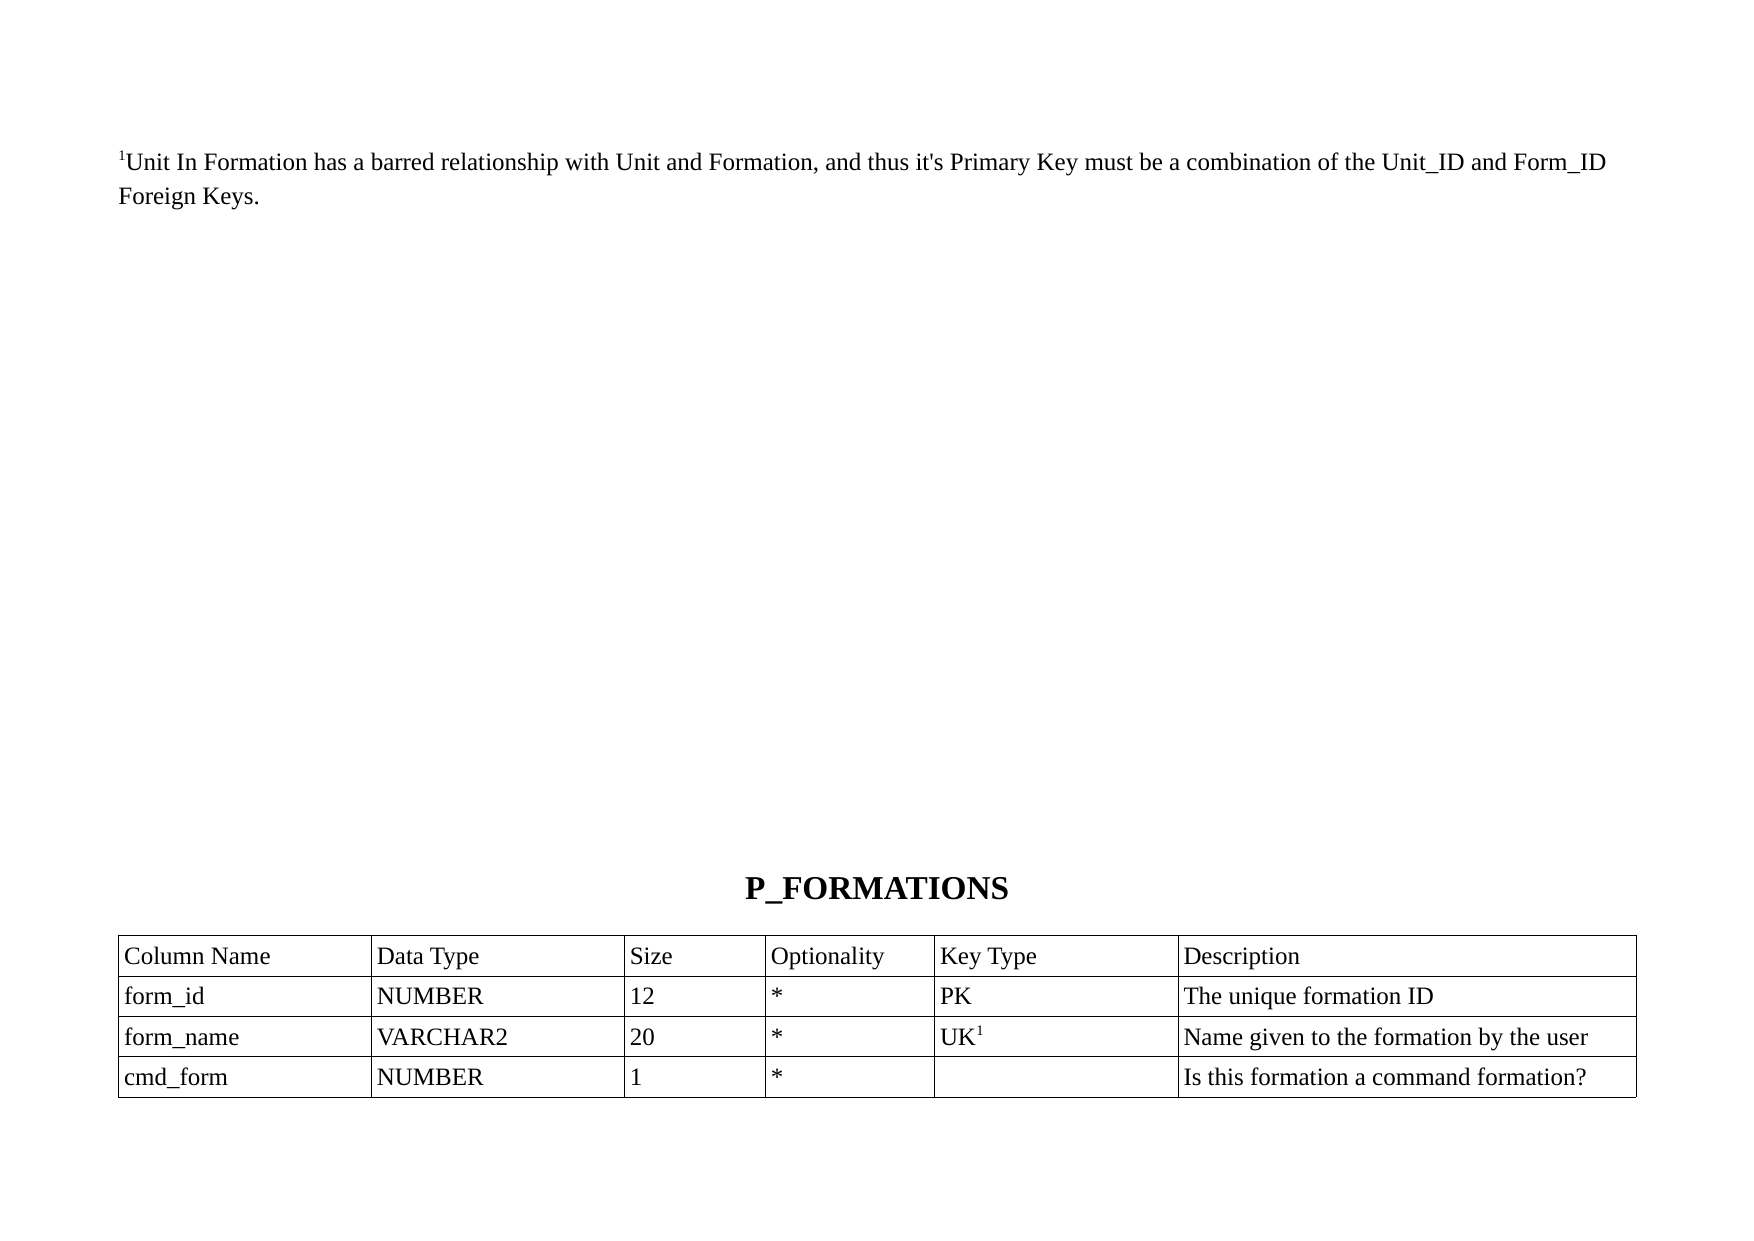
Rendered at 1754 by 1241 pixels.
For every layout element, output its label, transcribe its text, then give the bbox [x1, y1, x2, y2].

table_cell PK [935, 977, 1178, 1016]
table_header Optionality [766, 936, 934, 976]
table_cell * [766, 1017, 934, 1056]
table_cell cmd_form [119, 1057, 371, 1097]
table_cell 1 [625, 1057, 765, 1097]
text 1Unit In Formation has a barred relationship with Unit and Formation, and thus it's Primary Key must be a combination of the Unit_ID and Form_ID Foreign Keys. [118, 147, 1636, 210]
table_cell Name given to the formation by the user [1179, 1017, 1636, 1056]
table_header Key Type [935, 936, 1178, 976]
table_cell * [766, 977, 934, 1016]
table_cell NUMBER [372, 977, 624, 1016]
text P_FORMATIONS [118, 868, 1636, 907]
table_cell The unique formation ID [1179, 977, 1636, 1016]
table_header Column Name [119, 936, 371, 976]
table_cell NUMBER [372, 1057, 624, 1097]
table_cell form_name [119, 1017, 371, 1056]
table_header Description [1179, 936, 1636, 976]
table_cell form_id [119, 977, 371, 1016]
table_cell * [766, 1057, 934, 1097]
table_cell 20 [625, 1017, 765, 1056]
table_header Data Type [372, 936, 624, 976]
table_cell VARCHAR2 [372, 1017, 624, 1056]
table_header Size [625, 936, 765, 976]
table_cell Is this formation a command formation? [1179, 1057, 1636, 1097]
table_cell [935, 1057, 1178, 1097]
table_cell UK1 [935, 1017, 1178, 1056]
table_cell 12 [625, 977, 765, 1016]
